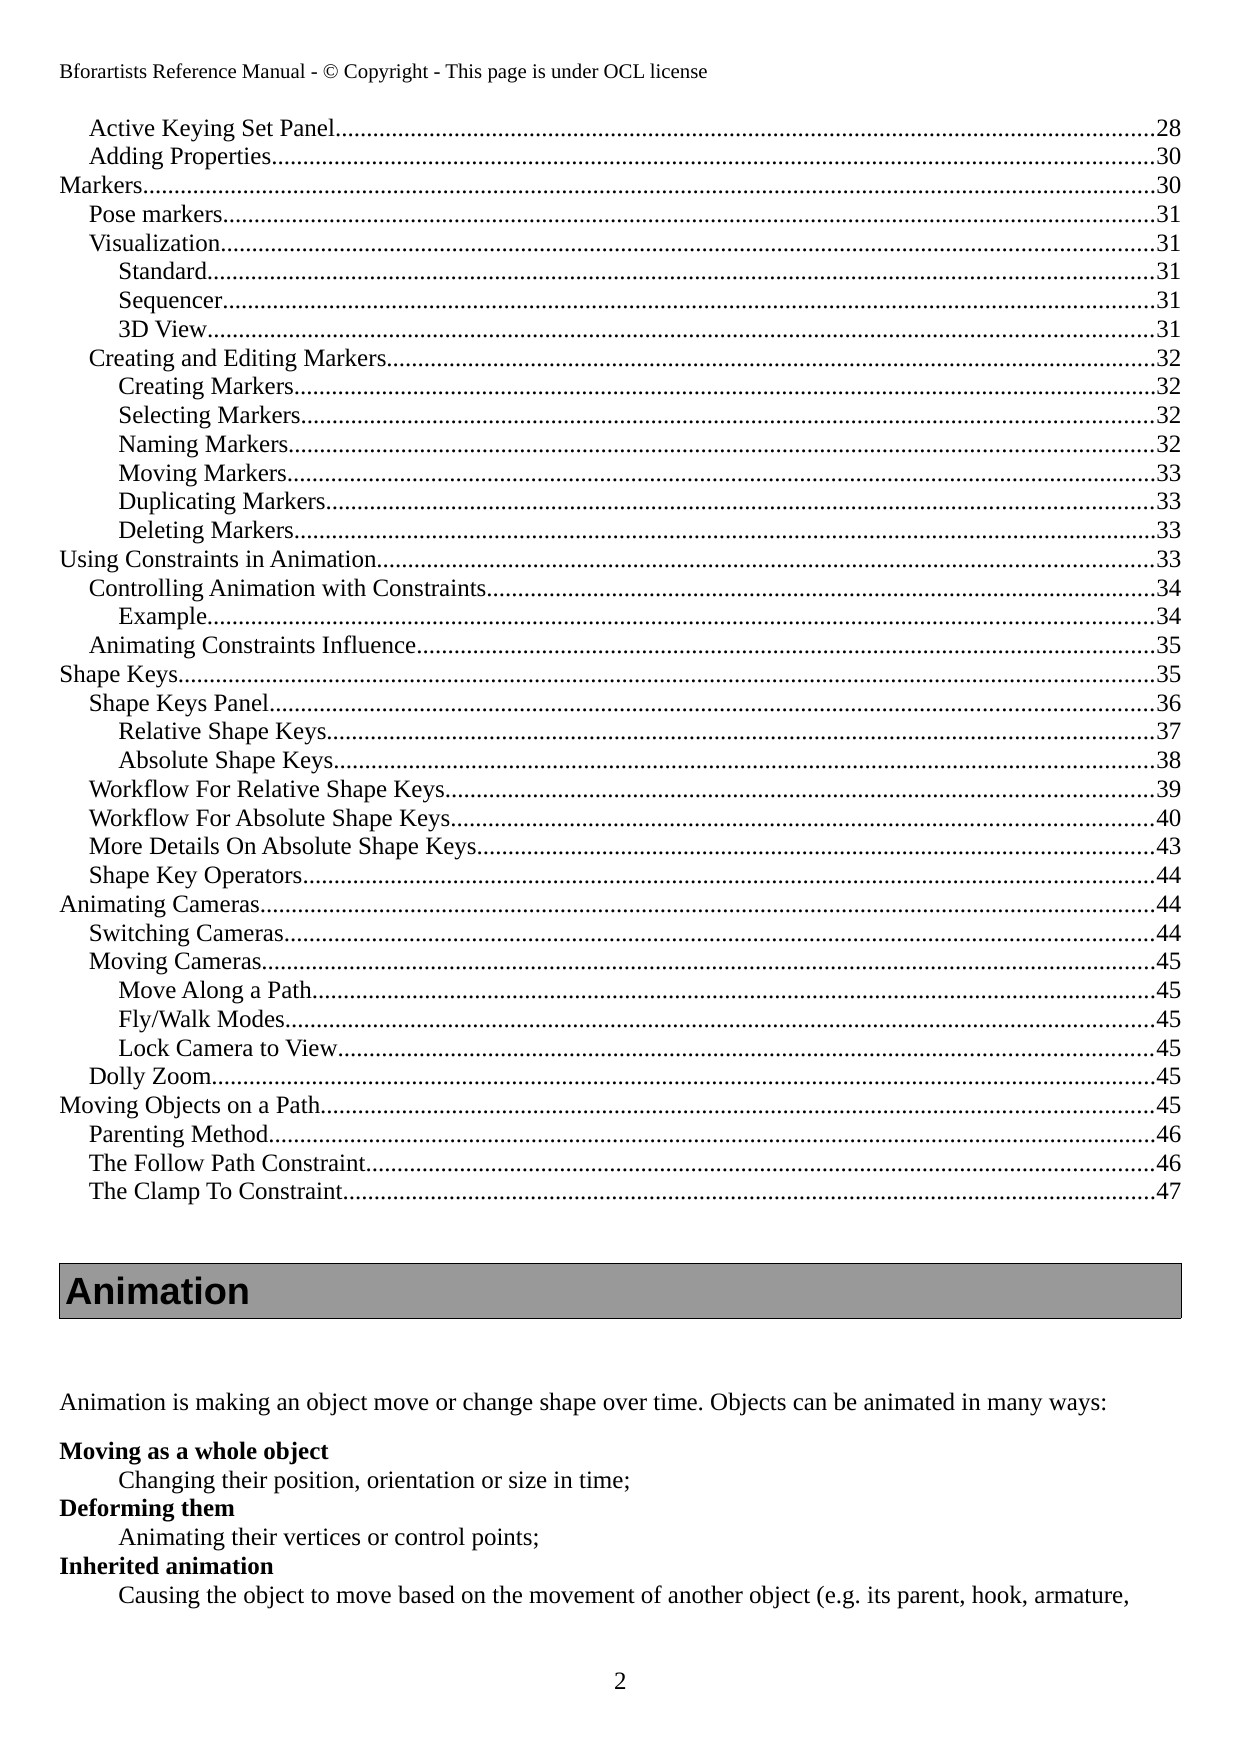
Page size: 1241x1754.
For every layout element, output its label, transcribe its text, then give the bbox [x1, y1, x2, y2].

text Selecting Markers 32 [118, 400, 1181, 429]
text Moving Cameras 45 [88, 946, 1181, 975]
text Dolly Zoom 45 [88, 1061, 1181, 1090]
list Causing the object to move based on the movement of another object (e.g. its parent, hook, armature, [118, 1580, 1181, 1608]
text Absolute Shape Keys 38 [118, 745, 1181, 774]
text Pose markers 31 [88, 199, 1181, 228]
text Adding Properties 30 [88, 141, 1181, 170]
text Deleting Markers 33 [118, 515, 1181, 544]
table_header Animation [60, 1264, 1181, 1318]
text Lock Camera to View 45 [118, 1033, 1181, 1061]
text Animating Constraints Influence 35 [88, 630, 1181, 659]
list Changing their position, orientation or size in time; [118, 1465, 1181, 1493]
text Relative Shape Keys 37 [118, 716, 1181, 745]
text Move Along a Path 45 [118, 975, 1181, 1004]
text The Follow Path Constraint 46 [88, 1148, 1181, 1176]
subtitle Inherited animation [59, 1551, 1181, 1580]
text Example 34 [118, 601, 1181, 630]
text Moving Markers 33 [118, 458, 1181, 486]
subtitle Deforming them [59, 1493, 1181, 1522]
list Animating their vertices or control points; [118, 1522, 1181, 1551]
text Naming Markers 32 [118, 429, 1181, 458]
text Creating Markers 32 [118, 371, 1181, 400]
text More Details On Absolute Shape Keys 43 [88, 831, 1181, 860]
text Visualization 31 [88, 228, 1181, 256]
text Workflow For Relative Shape Keys 39 [88, 774, 1181, 803]
text Standard 31 [118, 256, 1181, 285]
text Workflow For Absolute Shape Keys 40 [88, 803, 1181, 831]
text The Clamp To Constraint 47 [88, 1176, 1181, 1205]
text Switching Cameras 44 [88, 918, 1181, 946]
text Creating and Editing Markers 32 [88, 343, 1181, 371]
text Controlling Animation with Constraints 34 [88, 573, 1181, 601]
text Markers 30 [59, 170, 1181, 199]
text Moving Objects on a Path 45 [59, 1090, 1181, 1119]
text Using Constraints in Animation 33 [59, 544, 1181, 573]
text Fly/Walk Modes 45 [118, 1004, 1181, 1033]
text Active Keying Set Panel 28 [88, 113, 1181, 141]
text Duplicating Markers 33 [118, 486, 1181, 515]
text 3D View 31 [118, 314, 1181, 343]
text Sequencer 31 [118, 285, 1181, 314]
text Animating Cameras 44 [59, 889, 1181, 918]
text Shape Keys Panel 36 [88, 688, 1181, 716]
subtitle Moving as a whole object [59, 1436, 1181, 1465]
text Shape Key Operators 44 [88, 860, 1181, 889]
text Animation is making an object move or change shape over time. Objects can be animated in many ways: [59, 1387, 1181, 1416]
text Shape Keys 35 [59, 659, 1181, 688]
text Parenting Method 46 [88, 1119, 1181, 1148]
